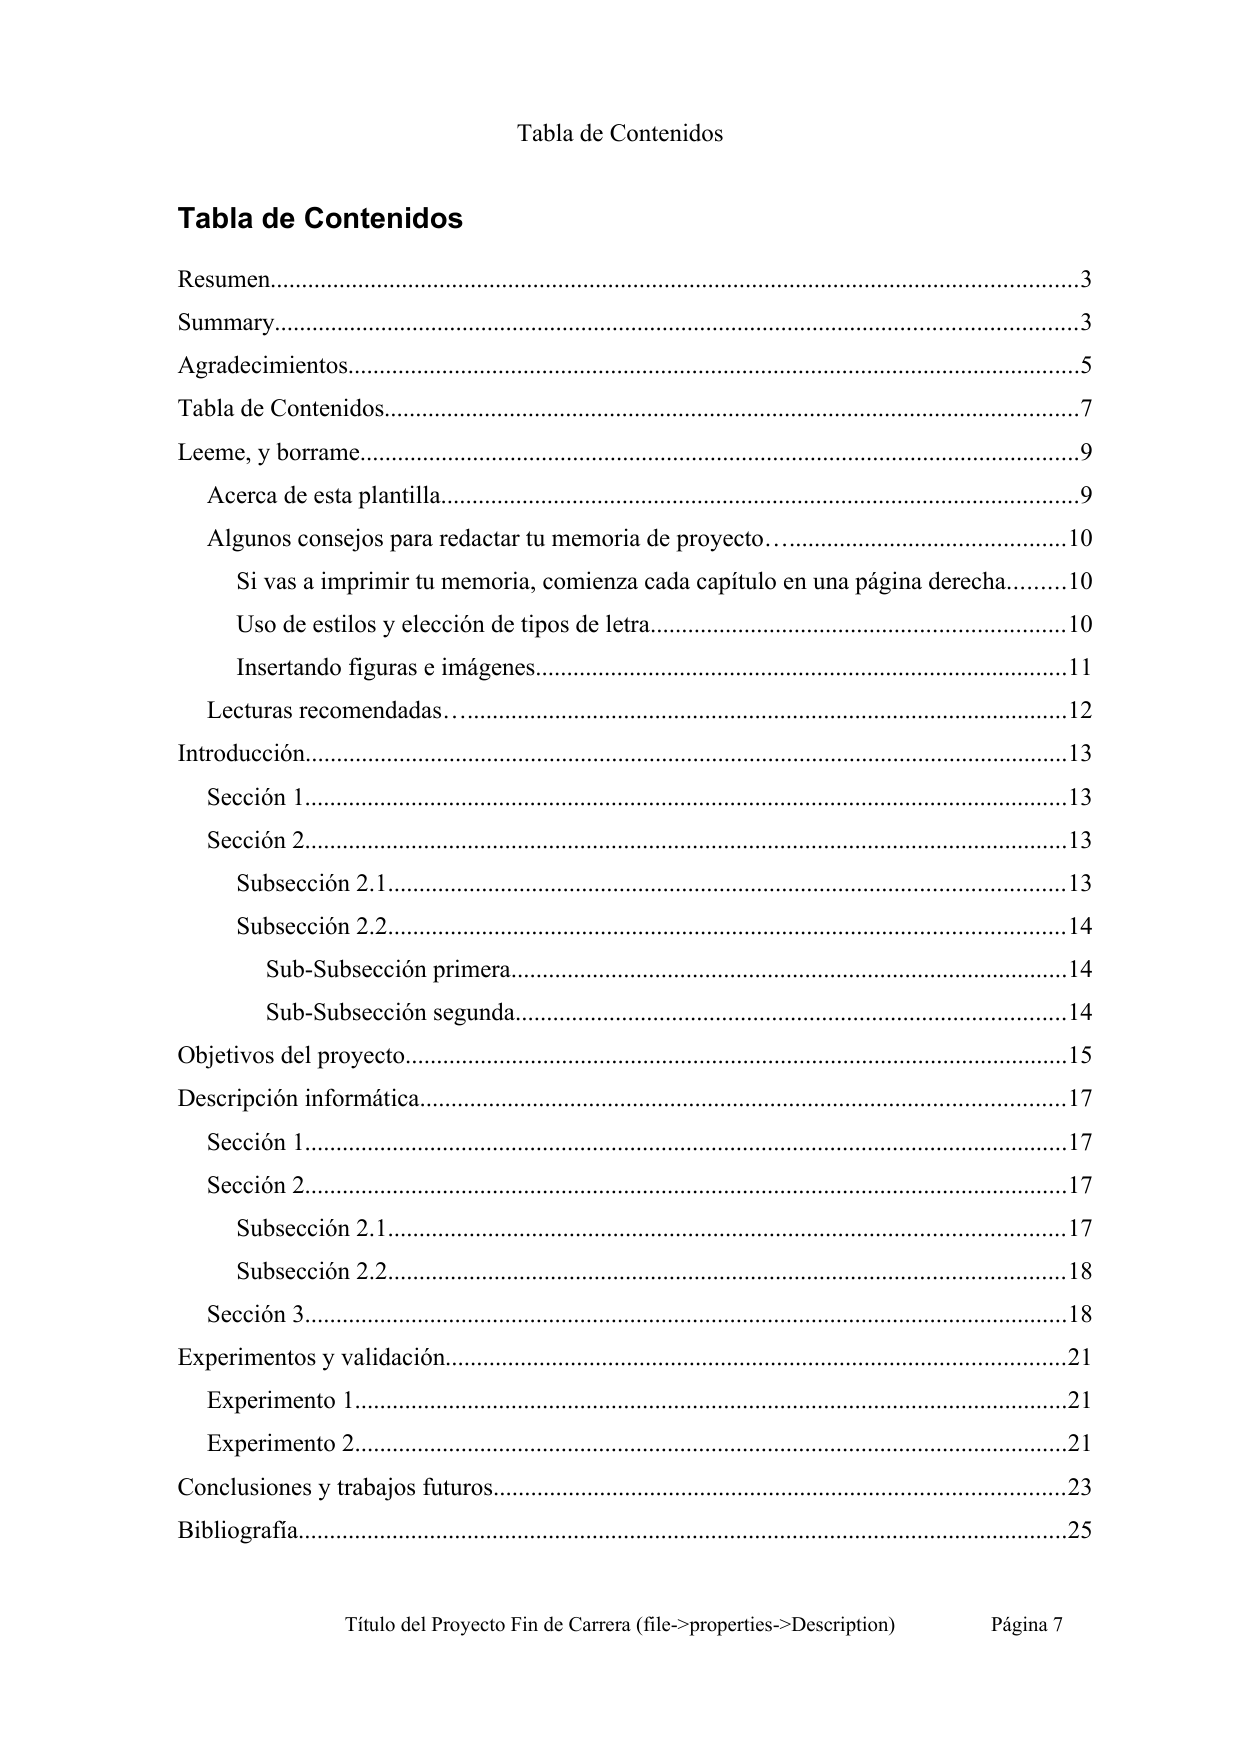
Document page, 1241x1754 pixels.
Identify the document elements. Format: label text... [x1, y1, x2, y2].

text Sub-Subsección segunda 14 [266, 997, 1093, 1026]
text Acerca de esta plantilla 9 [207, 480, 1093, 508]
text Subsección 2.2 14 [236, 911, 1093, 940]
text Sección 1 13 [207, 782, 1093, 810]
text Sección 2 13 [207, 825, 1093, 853]
text Conclusiones y trabajos futuros 23 [177, 1472, 1093, 1500]
text Experimento 2 21 [207, 1428, 1093, 1457]
text Subsección 2.1 17 [236, 1213, 1093, 1242]
text Subsección 2.1 13 [236, 868, 1093, 897]
text Tabla de Contenidos 7 [177, 393, 1093, 422]
text Si vas a imprimir tu memoria, comienza cada capítulo en una página derecha 10 [236, 566, 1093, 595]
text Sub-Subsección primera 14 [266, 954, 1093, 983]
text Resumen 3 [177, 264, 1093, 293]
text Descripción informática 17 [177, 1083, 1093, 1112]
subtitle Tabla de Contenidos [177, 201, 1093, 235]
text Leeme, y borrame... 9 [177, 437, 1093, 465]
text Summary 3 [177, 307, 1093, 336]
text Experimentos y validación 21 [177, 1342, 1093, 1371]
text Lecturas recomendadas… 12 [207, 695, 1093, 724]
text Experimento 1 21 [207, 1385, 1093, 1414]
text Insertando figuras e imágenes 11 [236, 652, 1093, 681]
text Subsección 2.2 18 [236, 1256, 1093, 1285]
text Sección 2 17 [207, 1170, 1093, 1198]
text Uso de estilos y elección de tipos de letra 10 [236, 609, 1093, 638]
text Agradecimientos 5 [177, 350, 1093, 379]
text Bibliografía 25 [177, 1515, 1093, 1543]
text Algunos consejos para redactar tu memoria de proyecto… 10 [207, 523, 1093, 552]
text Sección 1 17 [207, 1127, 1093, 1155]
text Introducción 13 [177, 738, 1093, 767]
text Objetivos del proyecto 15 [177, 1040, 1093, 1069]
text Sección 3 18 [207, 1299, 1093, 1328]
